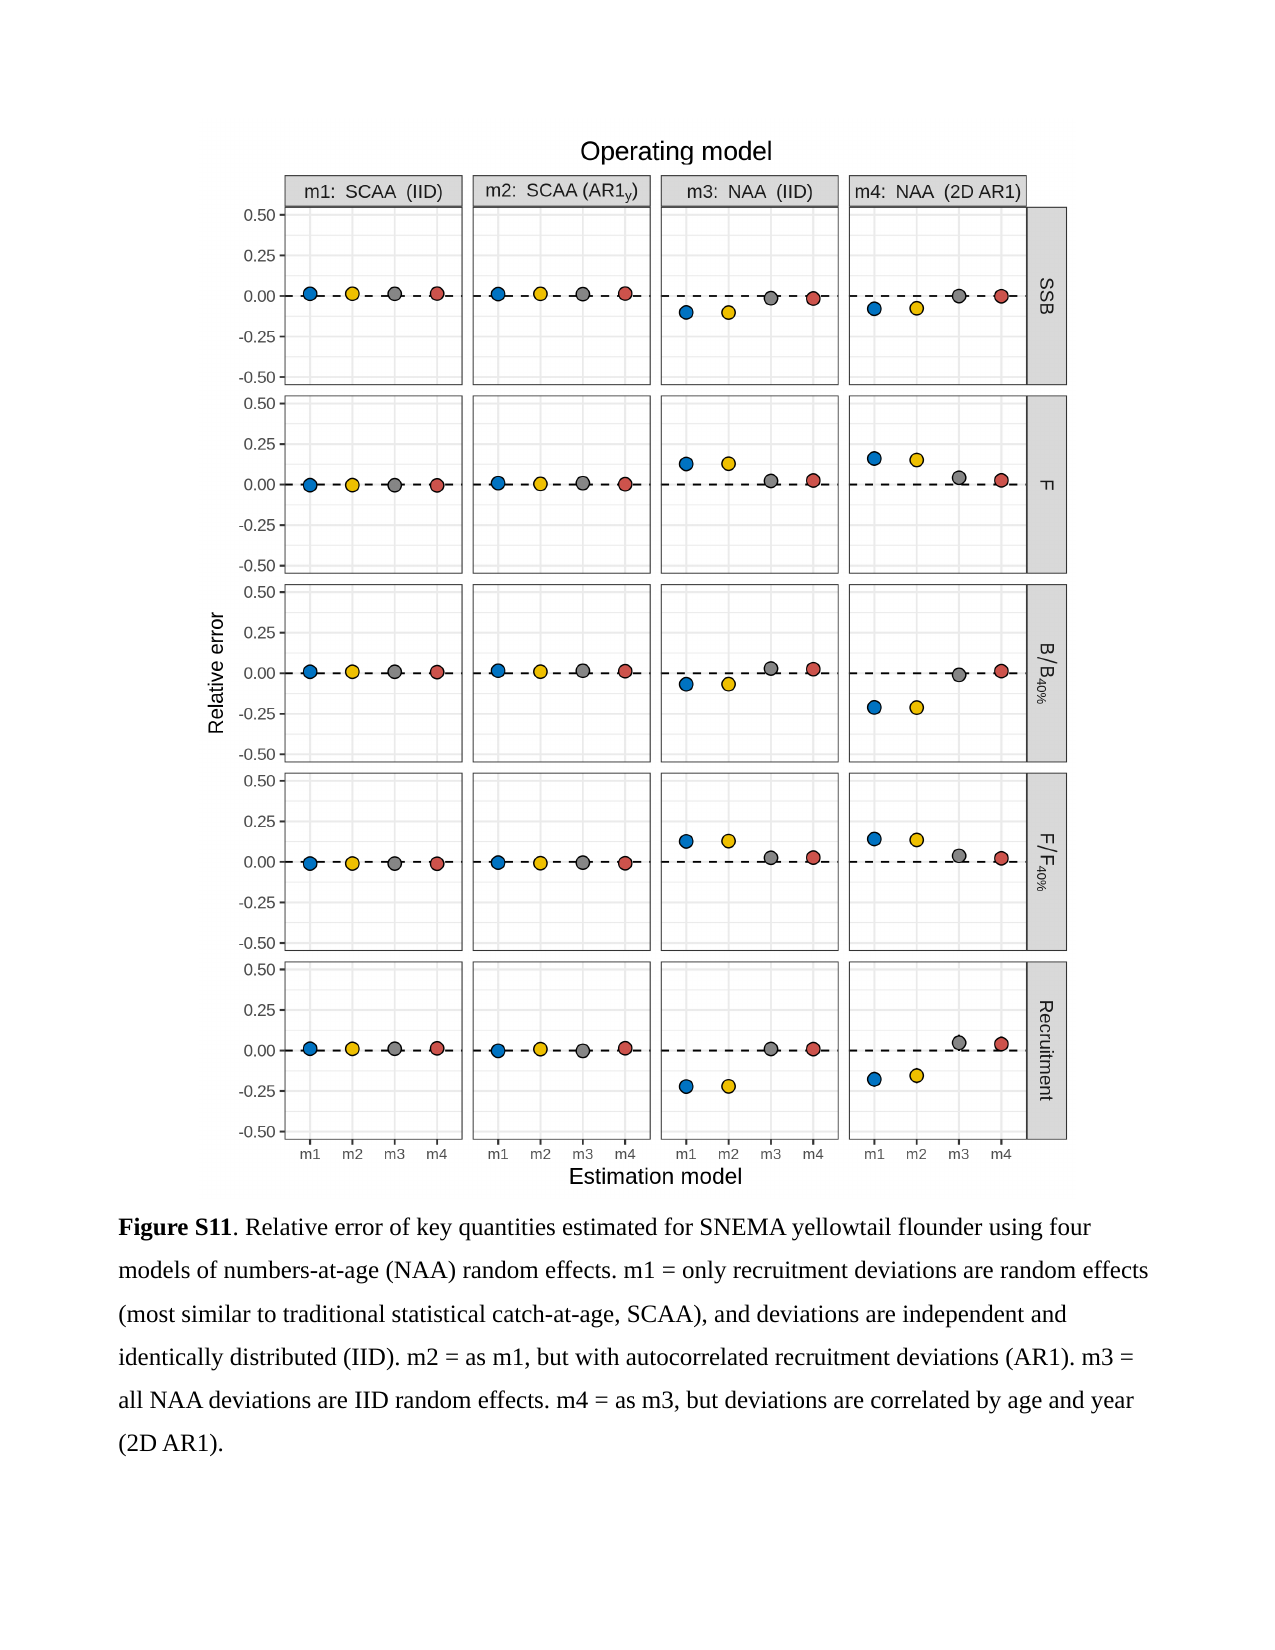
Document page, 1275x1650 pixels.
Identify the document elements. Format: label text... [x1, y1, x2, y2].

text Figure S11. Relative error of key quantities estimated for SNEMA yellowtail flounder using four models of numbers-at-age (NAA) random effects. m1 = only recruitment deviations are random effects (most similar to traditional statistical catch-at-age, SCAA), and deviations are independent and identically distributed (IID). m2 = as m1, but with autocorrelated recruitment deviations (AR1). m3 = all NAA deviations are IID random effects. m4 = as m3, but deviations are correlated by age and year (2D AR1). [118, 1212, 1157, 1457]
picture [198, 118, 1077, 1199]
